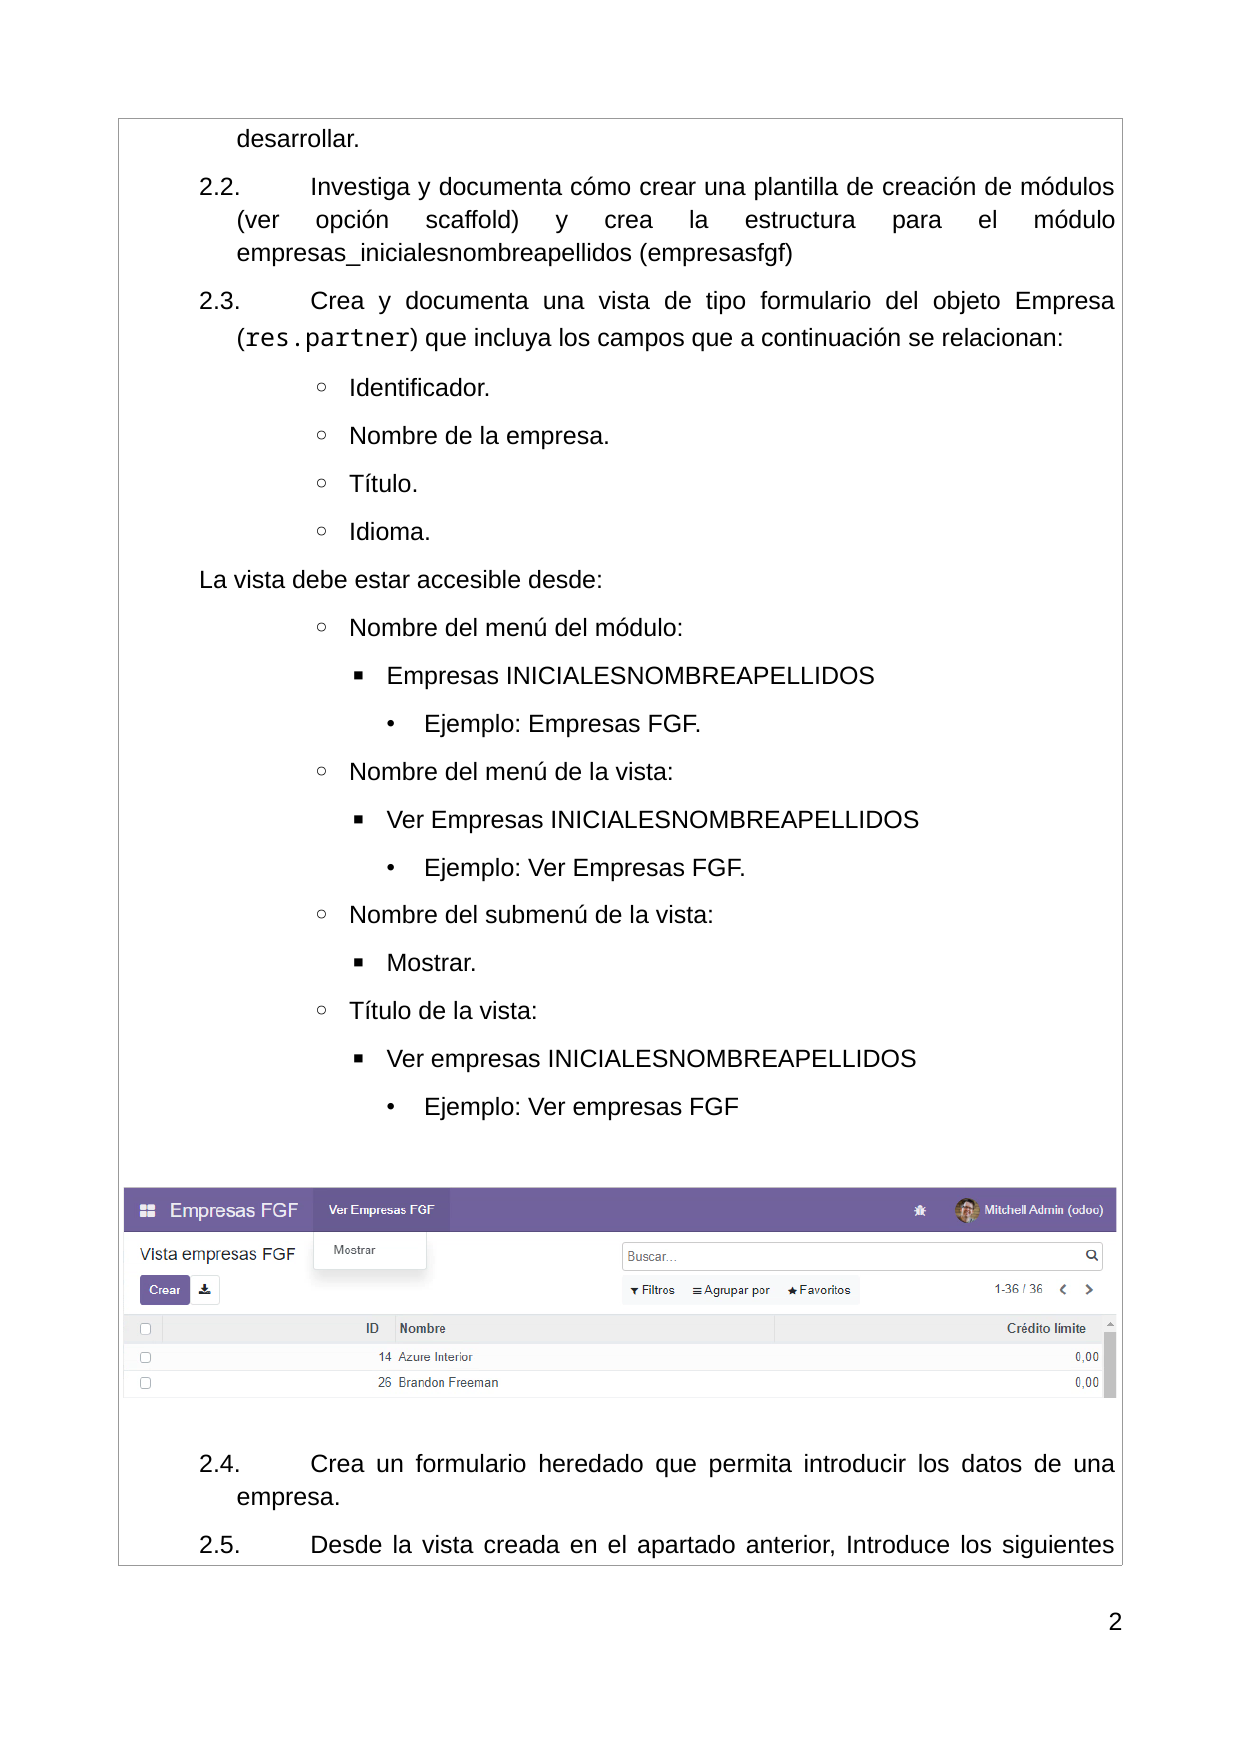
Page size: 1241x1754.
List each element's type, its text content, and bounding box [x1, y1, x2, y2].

picture [123, 1187, 1117, 1398]
table_cell Elabora la documentación necesaria, incluyendo capturas de pantalla, para resolver los siguientes supuestos prácticos: (CA3.1 Utilizáronse ferramentas e linguaxes de consulta e manipulación de datos proporcionados polos sistemas ERP-CRM) (CA3.6 Documentáronse as operacións realizadas e as incidencias observadas) Consulta de información de Odoo Investiga qué es pgAdmin 4, documenta cómo efectuar su instalación y realiza la instalación en la máquina que se emplea como cliente en la implantación cliente/servidor de Odoo. Investiga y documenta cómo efectuar la conexión a la base de datos de Odoo desde PgAdmin. Empleando PgAdmin, realiza una consulta SQL que muestre los siguientes datos (scheme res_partner): Código: identificador de la empresa. Nombre: nombre de la empresa. Título: Tipo de empresa (SL, SA, etc.). Idioma. Límite débito. Calle. Código postal. Ciudad. Teléfono: teléfono de la empresa. (CA3.2 Xeráronse formularios) Elaboración de vistas y formularios: Investiga y documenta cómo configurar en Odoo un directorio específico para crear módulos desarrollados por el usuario. Configura la carpeta /var/lib/odoo/modules como destino para los módulos que se van a desarrollar. Investiga y documenta cómo crear una plantilla de creación de módulos (ver opción scaffold) y crea la estructura para el módulo empresas_inicialesnombreapellidos (empresasfgf) Crea y documenta una vista de tipo formulario del objeto Empresa (res.partner) que incluya los campos que a continuación se relacionan: Identificador. Nombre de la empresa. Título. Idioma. La vista debe estar accesible desde: Nombre del menú del módulo: Empresas INICIALESNOMBREAPELLIDOS Ejemplo: Empresas FGF. Nombre del menú de la vista: Ver Empresas INICIALESNOMBREAPELLIDOS Ejemplo: Ver Empresas FGF. Nombre del submenú de la vista: Mostrar. Título de la vista: Ver empresas INICIALESNOMBREAPELLIDOS Ejemplo: Ver empresas FGF Crea un formulario heredado que permita introducir los datos de una empresa. Desde la vista creada en el apartado anterior, Introduce los siguientes datos: Una empresa denominada INICIALESNOMBREAPELLIDOS Ejemplo: FGF Rellenar con datos ficticios todos los campos de la empresa. [119, 119, 1122, 1565]
